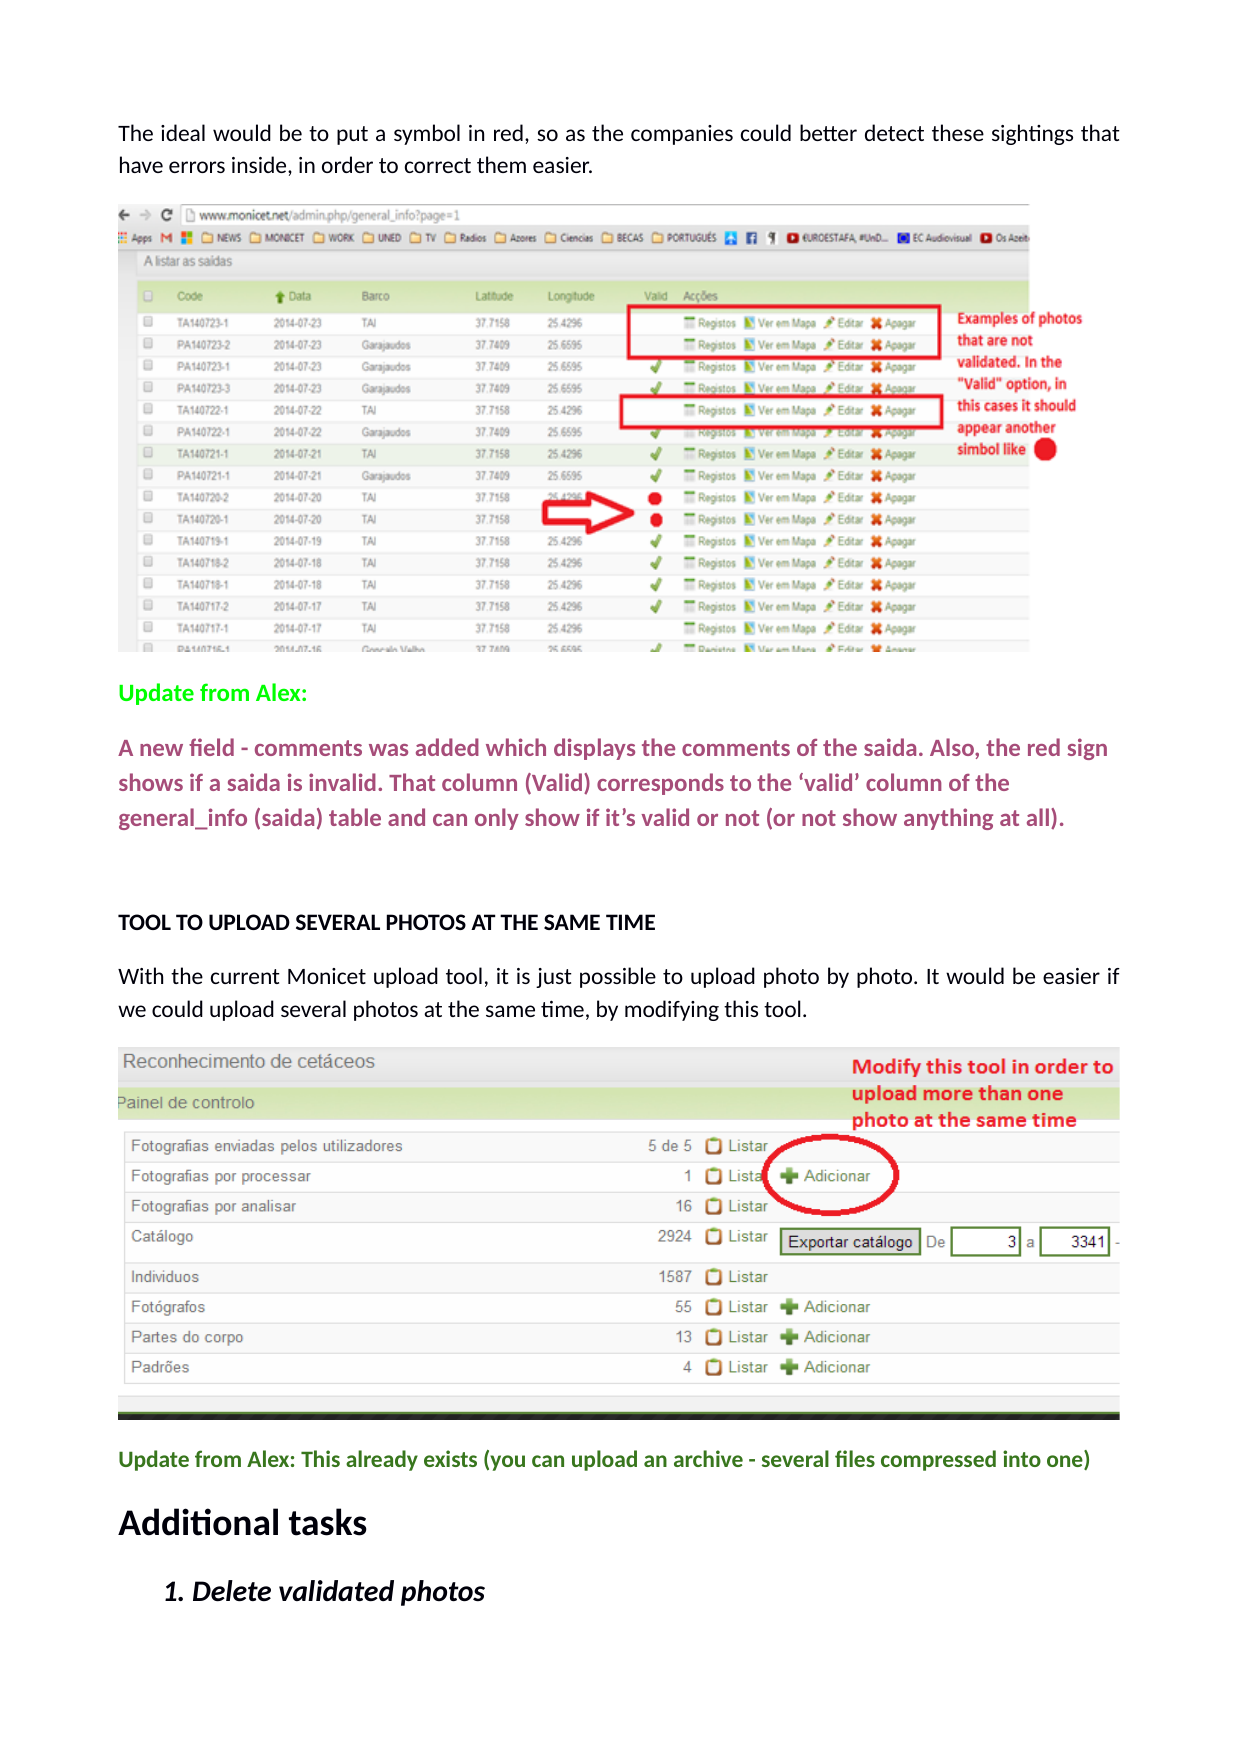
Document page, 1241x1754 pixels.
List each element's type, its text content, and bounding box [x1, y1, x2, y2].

picture [118, 1047, 1120, 1420]
text Additional tasks [118, 1499, 1122, 1544]
text With the current Monicet upload tool, it is just possible to upload photo by photo. It would be easier if we could upload several photos at the same time, by modifying this tool. [118, 961, 1122, 1023]
picture [118, 204, 1109, 652]
text Update from Alex: This already exists (you can upload an archive - several files compressed into one) [118, 1445, 1122, 1473]
text TOOL TO UPLOAD SEVERAL PHOTOS AT THE SAME TIME [118, 907, 1122, 936]
text Update from Alex: [118, 677, 1122, 707]
list Delete validated photos [162, 1572, 1122, 1608]
text The ideal would be to put a symbol in red, so as the companies could better detect these sightings that have errors inside, in order to correct them easier. [118, 118, 1122, 180]
text A new field - comments was added which displays the comments of the saida. Also, the red sign shows if a saida is invalid. That column (Valid) corresponds to the ‘valid’ column of the general_info (saida) table and can only show if it’s valid or not (or not show anything at all). [118, 733, 1122, 833]
